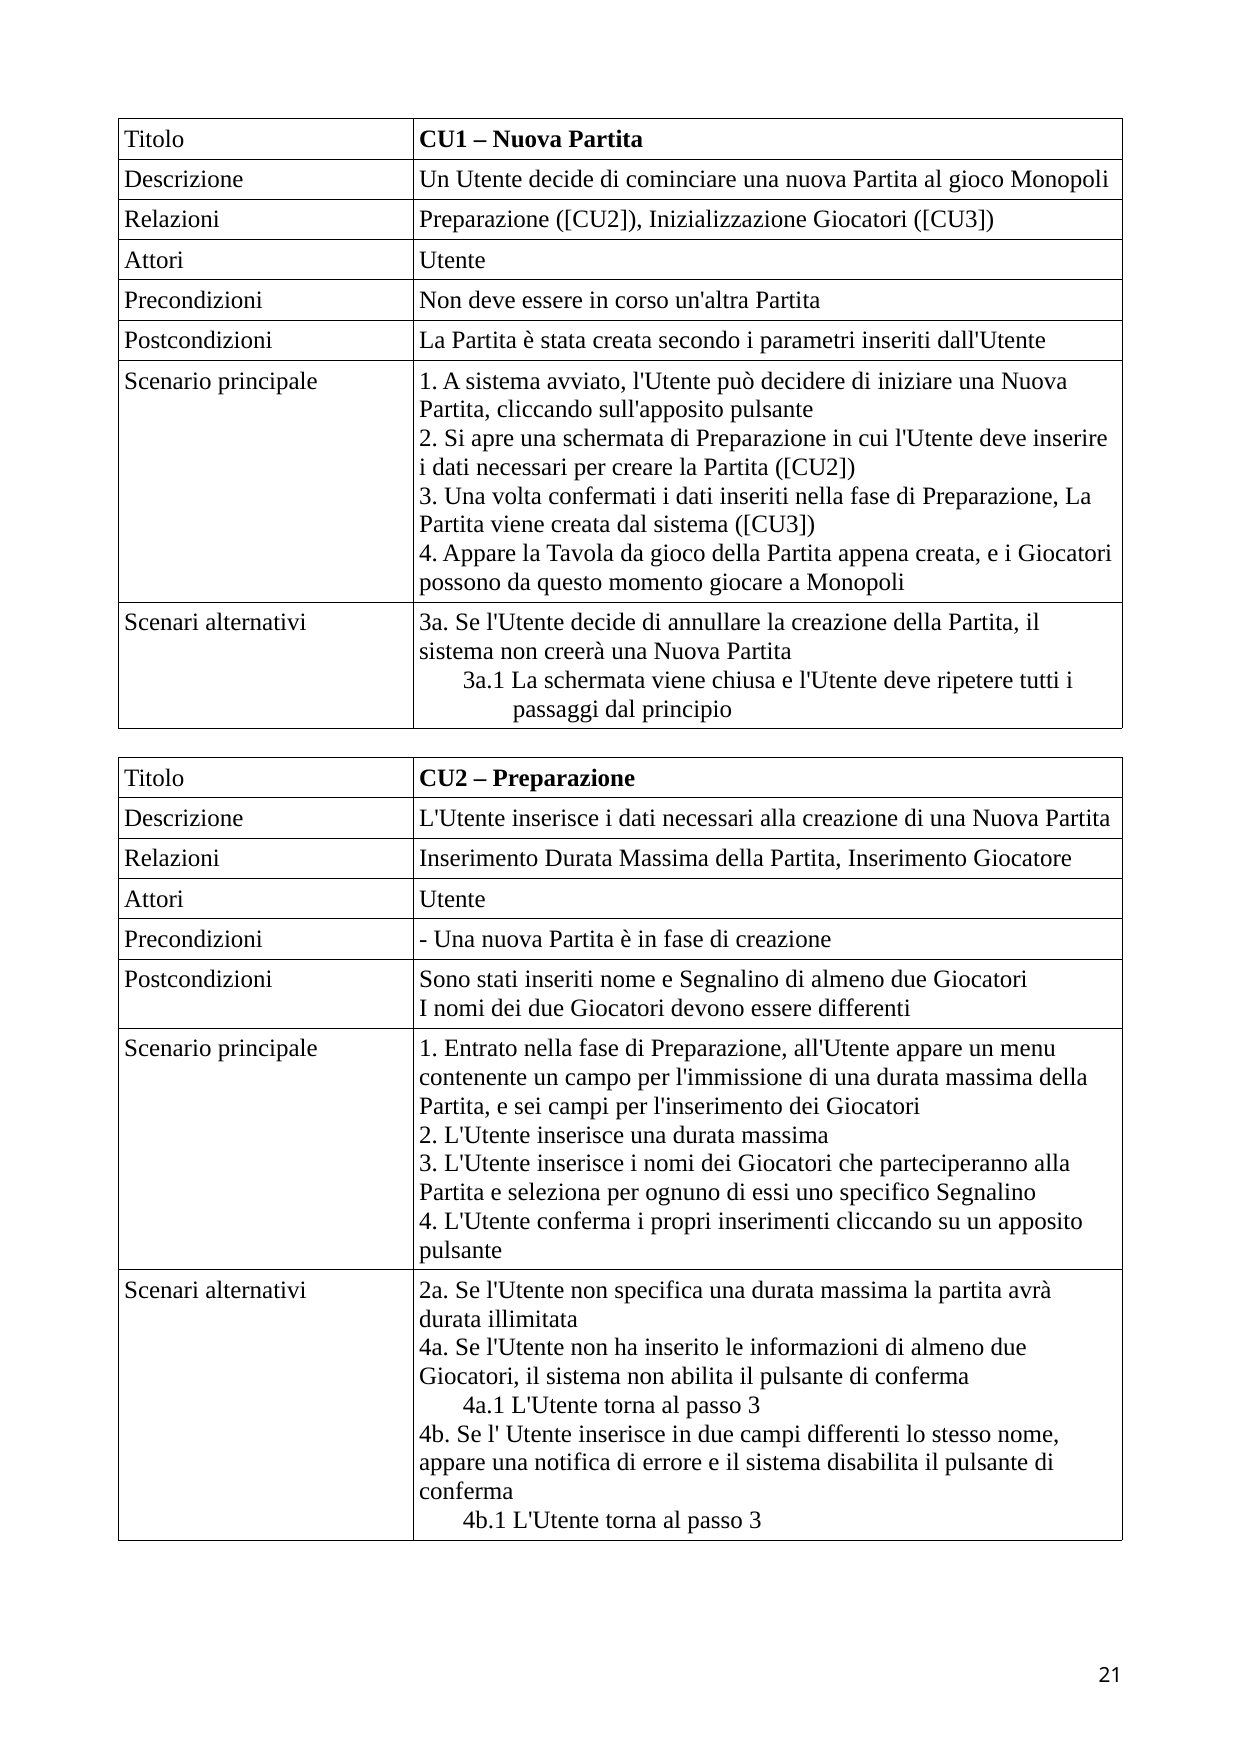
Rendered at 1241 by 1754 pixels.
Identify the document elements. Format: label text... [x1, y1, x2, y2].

table_cell Relazioni [119, 839, 413, 878]
table_cell 2a. Se l'Utente non specifica una durata massima la partita avrà durata illimitata 4a. Se l'Utente non ha inserito le informazioni di almeno due Giocatori, il sistema non abilita il pulsante di conferma 4a.1 L'Utente torna al passo 3 4b. Se l' Utente inserisce in due campi differenti lo stesso nome, appare una notifica di errore e il sistema disabilita il pulsante di conferma 4b.1 L'Utente torna al passo 3 [414, 1270, 1122, 1539]
table_cell L'Utente inserisce i dati necessari alla creazione di una Nuova Partita [414, 798, 1122, 838]
table_cell Relazioni [119, 200, 413, 239]
table_cell Utente [414, 240, 1122, 279]
table_cell 3a. Se l'Utente decide di annullare la creazione della Partita, il sistema non creerà una Nuova Partita 3a.1 La schermata viene chiusa e l'Utente deve ripetere tutti i passaggi dal principio [414, 603, 1122, 728]
table_cell Scenari alternativi [119, 603, 413, 728]
table_cell Scenari alternativi [119, 1270, 413, 1539]
table_cell Un Utente decide di cominciare una nuova Partita al gioco Monopoli [414, 160, 1122, 199]
table_cell Utente [414, 879, 1122, 918]
table_header CU2 – Preparazione [414, 758, 1122, 797]
table_cell Scenario principale [119, 361, 413, 602]
table_cell Attori [119, 879, 413, 918]
table_cell La Partita è stata creata secondo i parametri inseriti dall'Utente [414, 321, 1122, 360]
table_cell Descrizione [119, 798, 413, 838]
table_cell Non deve essere in corso un'altra Partita [414, 280, 1122, 320]
table_cell Preparazione ([CU2]), Inizializzazione Giocatori ([CU3]) [414, 200, 1122, 239]
table_cell Attori [119, 240, 413, 279]
table_cell 1. A sistema avviato, l'Utente può decidere di iniziare una Nuova Partita, cliccando sull'apposito pulsante 2. Si apre una schermata di Preparazione in cui l'Utente deve inserire i dati necessari per creare la Partita ([CU2]) 3. Una volta confermati i dati inseriti nella fase di Preparazione, La Partita viene creata dal sistema ([CU3]) 4. Appare la Tavola da gioco della Partita appena creata, e i Giocatori possono da questo momento giocare a Monopoli [414, 361, 1122, 602]
table_cell Scenario principale [119, 1029, 413, 1269]
table_cell Precondizioni [119, 280, 413, 320]
table_cell 1. Entrato nella fase di Preparazione, all'Utente appare un menu contenente un campo per l'immissione di una durata massima della Partita, e sei campi per l'inserimento dei Giocatori 2. L'Utente inserisce una durata massima 3. L'Utente inserisce i nomi dei Giocatori che parteciperanno alla Partita e seleziona per ognuno di essi uno specifico Segnalino 4. L'Utente conferma i propri inserimenti cliccando su un apposito pulsante [414, 1029, 1122, 1269]
table_header CU1 – Nuova Partita [414, 119, 1122, 158]
table_header Titolo [119, 758, 413, 797]
table_cell Descrizione [119, 160, 413, 199]
table_cell - Una nuova Partita è in fase di creazione [414, 919, 1122, 958]
table_cell Postcondizioni [119, 321, 413, 360]
table_header Titolo [119, 119, 413, 158]
table_cell Postcondizioni [119, 960, 413, 1028]
table_cell Inserimento Durata Massima della Partita, Inserimento Giocatore [414, 839, 1122, 878]
table_cell Sono stati inseriti nome e Segnalino di almeno due Giocatori I nomi dei due Giocatori devono essere differenti [414, 960, 1122, 1028]
table_cell Precondizioni [119, 919, 413, 958]
